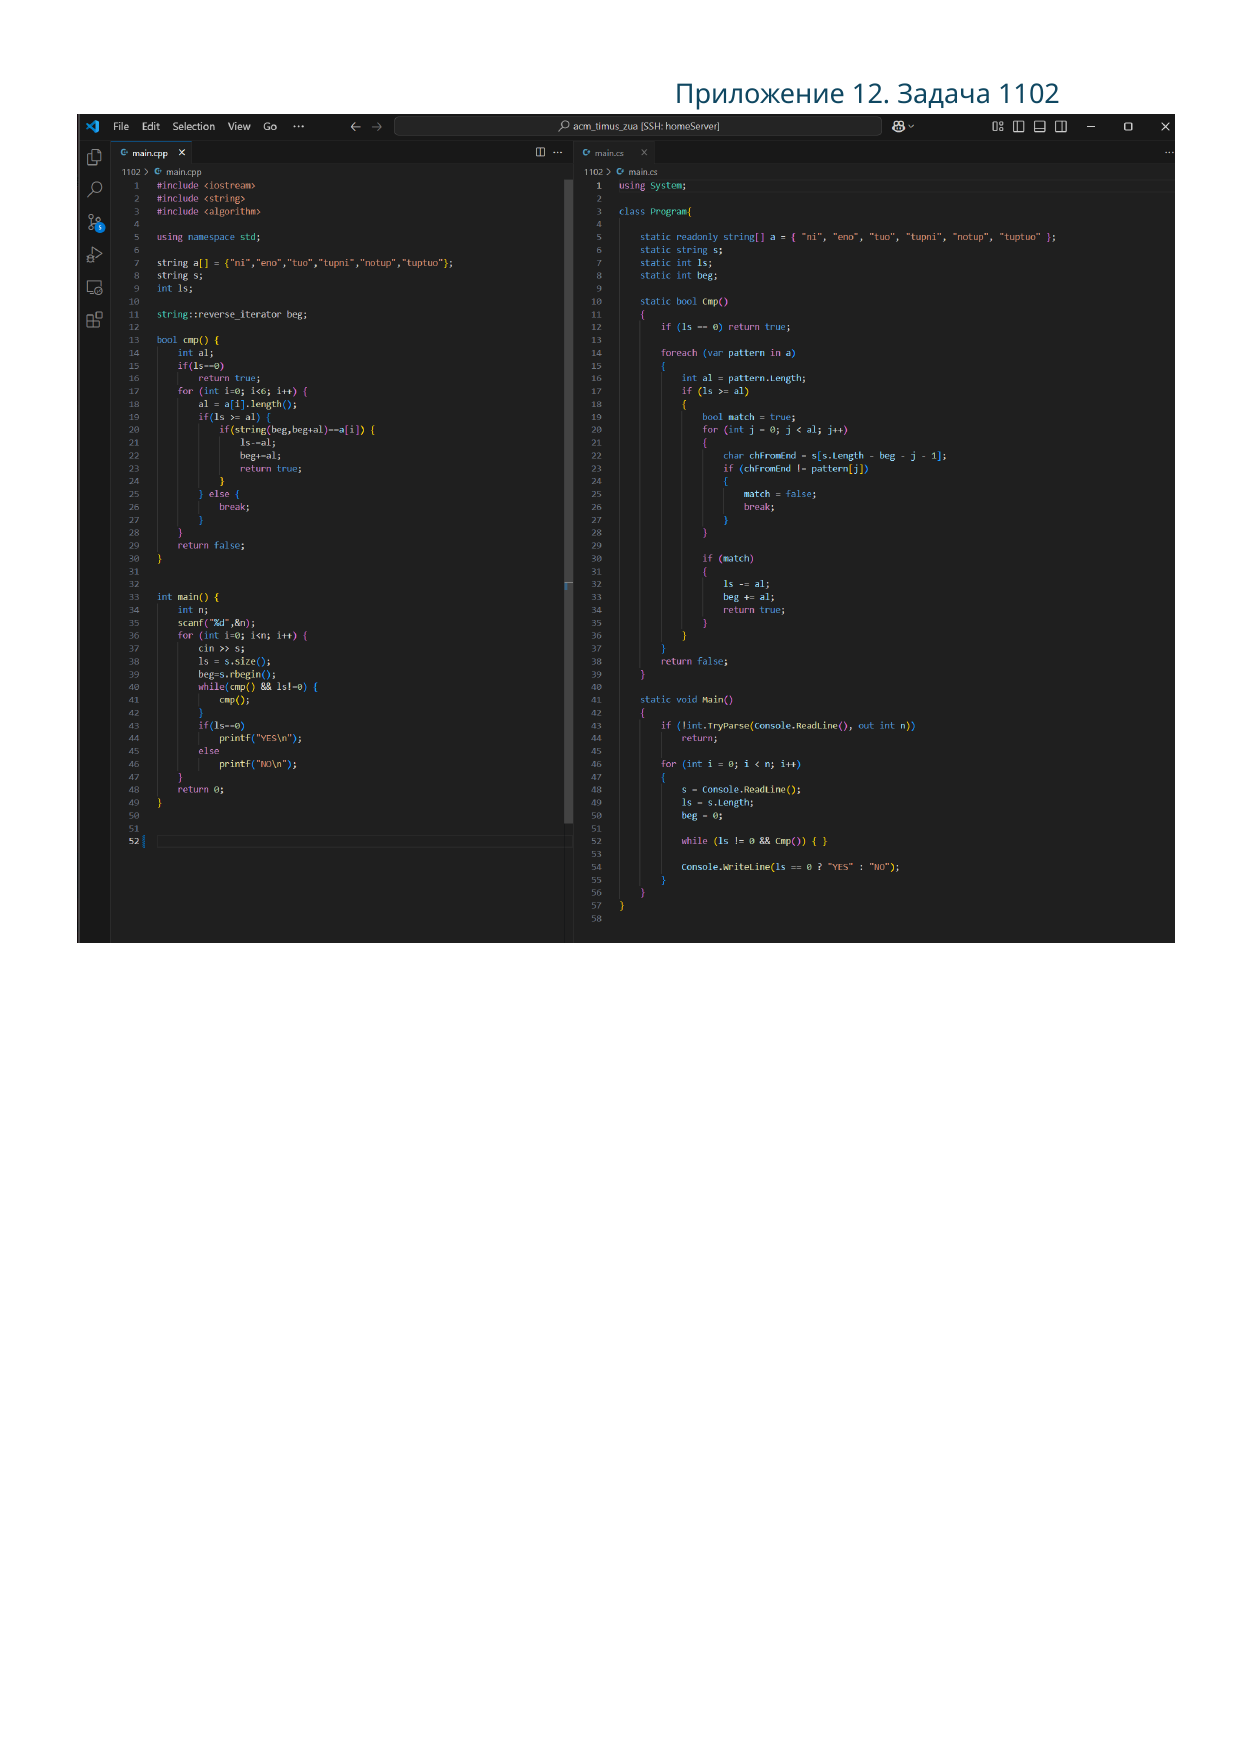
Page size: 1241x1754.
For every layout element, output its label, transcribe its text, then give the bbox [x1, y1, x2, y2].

subtitle Приложение 12. Задача 1102 [186, 75, 1060, 112]
